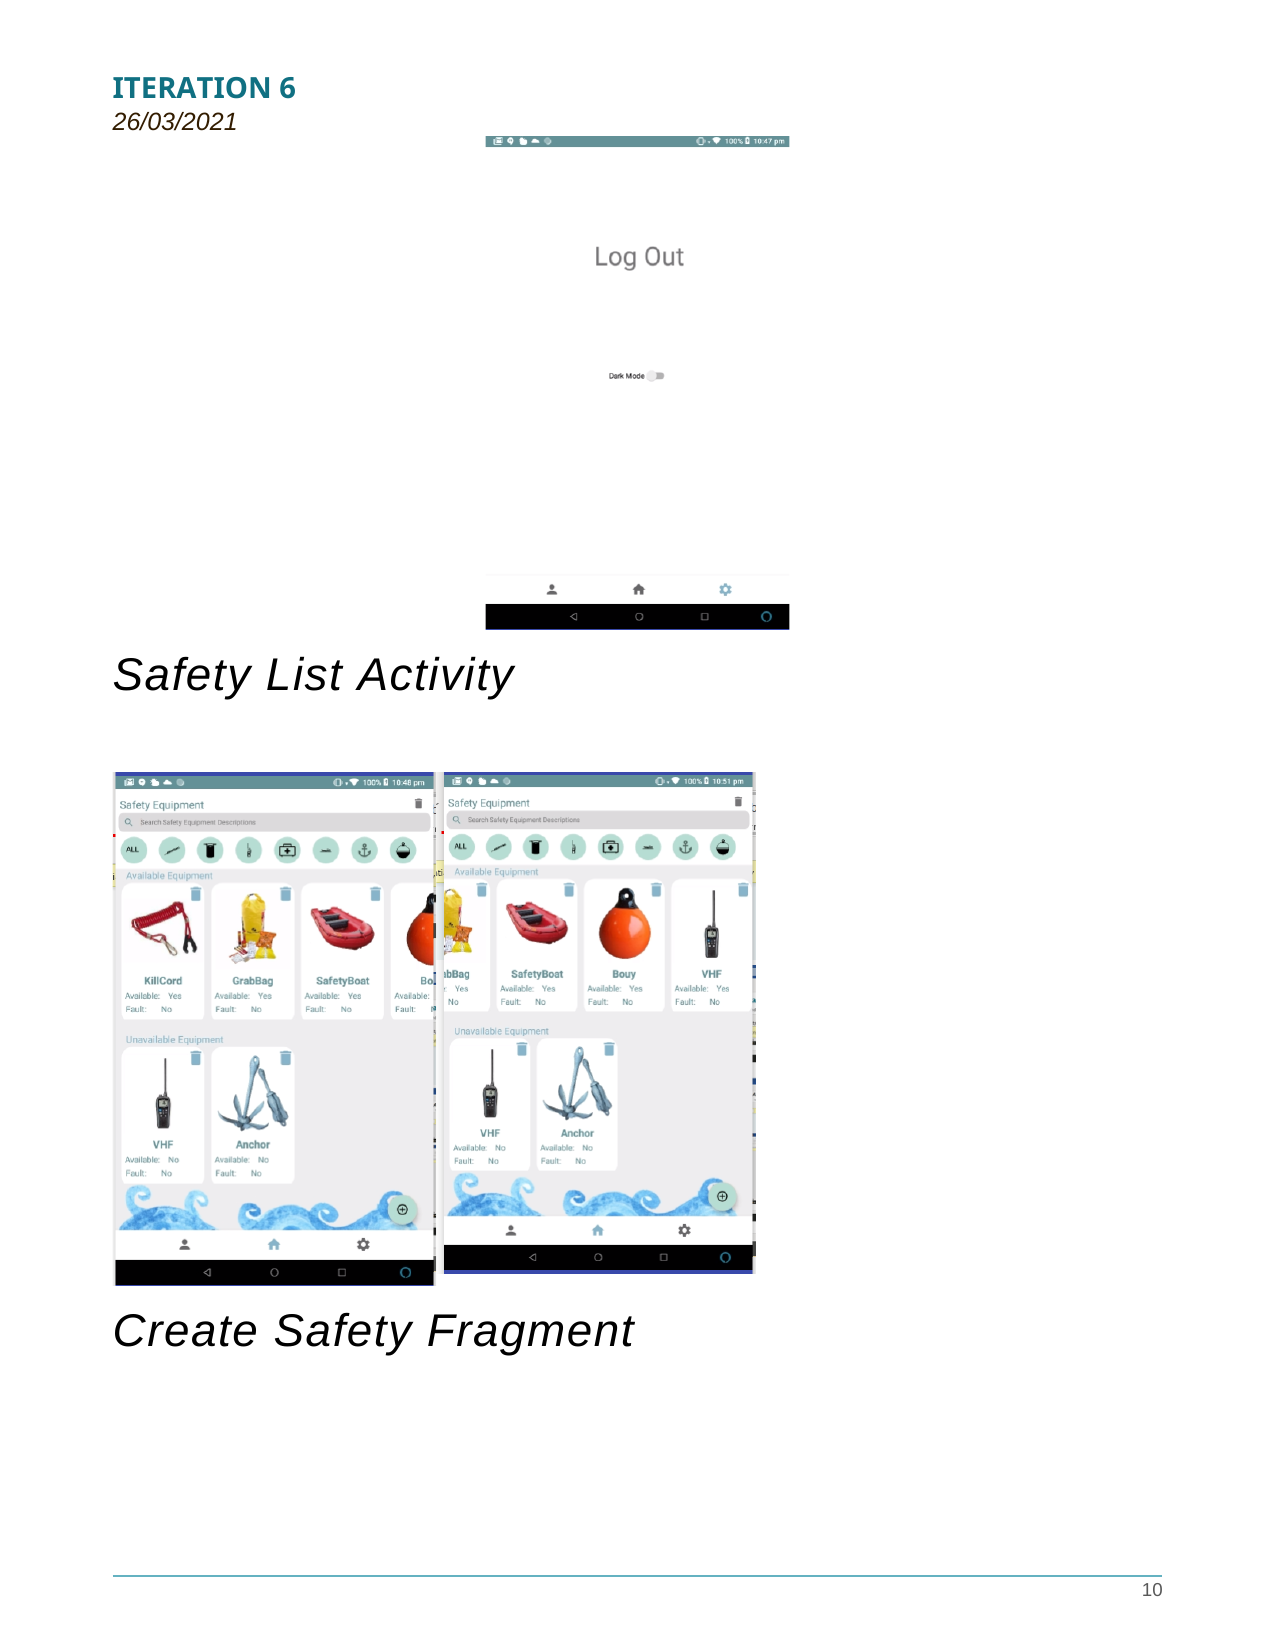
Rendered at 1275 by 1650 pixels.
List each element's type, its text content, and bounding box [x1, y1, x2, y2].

subtitle Create Safety Fragment [112, 1304, 1162, 1357]
subtitle Safety List Activity [112, 648, 1162, 700]
